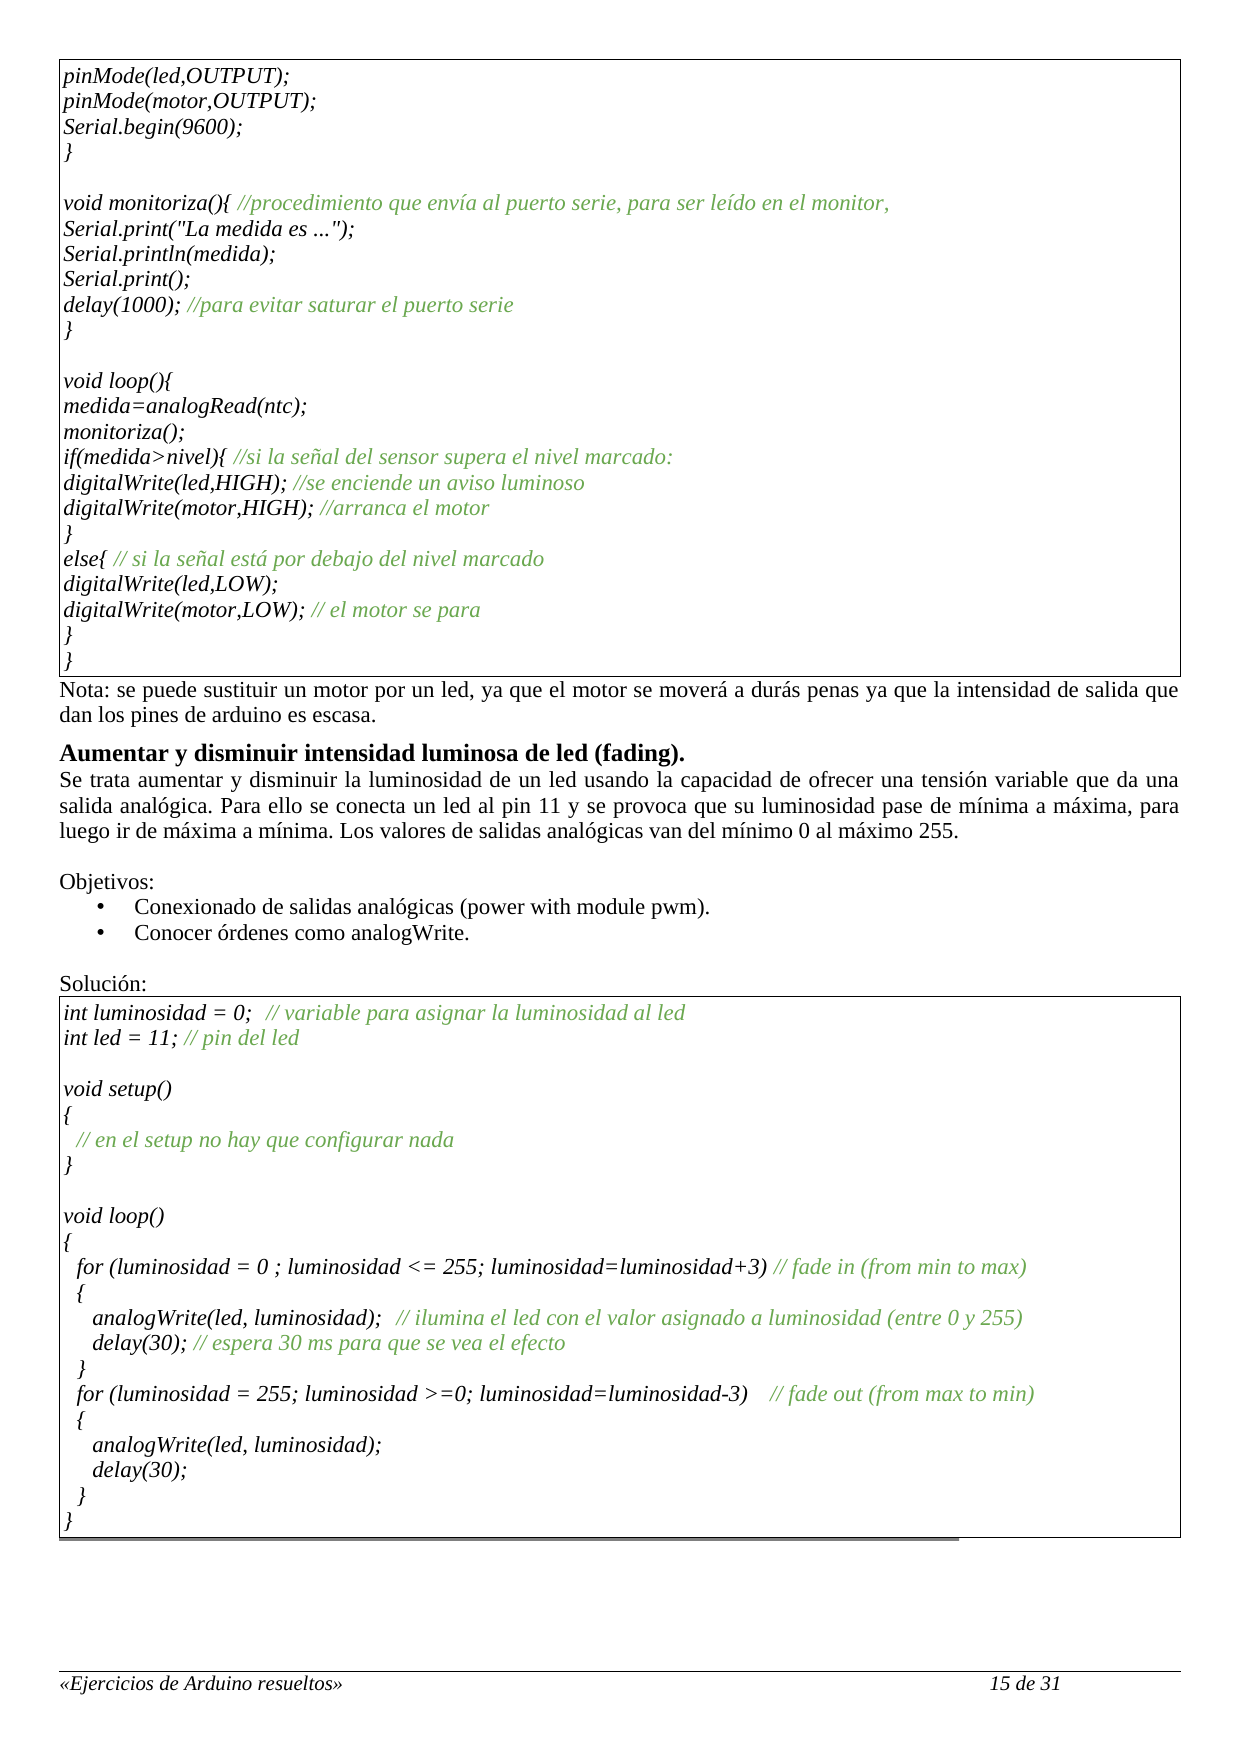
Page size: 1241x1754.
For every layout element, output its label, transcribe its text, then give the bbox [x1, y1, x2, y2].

text pinMode(led,OUTPUT); [60, 60, 1180, 84]
list Conocer órdenes como analogWrite. [470, 920, 1181, 945]
text { [60, 1276, 1180, 1301]
list Conocer órdenes como analogWrite. [97, 920, 134, 945]
text for (luminosidad = 255; luminosidad >=0; luminosidad=luminosidad-3) // fade out (from max to min) [88, 1377, 1180, 1403]
text } [60, 1504, 1180, 1537]
text if(medida>nivel){ //si la señal del sensor supera el nivel marcado: [187, 440, 1180, 466]
text void monitoriza(){ //procedimiento que envía al puerto serie, para ser leído en el monitor, [60, 186, 1180, 212]
text Aumentar y disminuir intensidad luminosa de led (fading). [59, 739, 1181, 767]
text void setup() [60, 1072, 1180, 1098]
text int led = 11; // pin del led [184, 1021, 1180, 1047]
list Conexionado de salidas analógicas (power with module pwm). [711, 894, 1181, 920]
text analogWrite(led, luminosidad); [88, 1428, 1180, 1453]
text Serial.begin(9600); [245, 110, 1180, 135]
text delay(30); // espera 30 ms para que se vea el efecto [193, 1326, 1180, 1352]
text monitoriza(); [187, 415, 1180, 440]
text digitalWrite(led,HIGH); //se enciende un aviso luminoso [233, 466, 1180, 491]
text delay(30); [60, 1453, 1180, 1479]
text Serial.print(); [193, 262, 1180, 288]
text void loop(){ [60, 364, 1180, 389]
text Objetivos: [154, 869, 1181, 894]
text } [88, 1352, 1180, 1377]
text pinMode(motor,OUTPUT); [60, 84, 1180, 110]
text // en el setup no hay que configurar nada [60, 1123, 1180, 1148]
text } [60, 644, 1180, 676]
text medida=analogRead(ntc); [60, 389, 1180, 415]
text Serial.println(medida); [278, 237, 1180, 262]
text Serial.print("La medida es ..."); [238, 212, 1180, 237]
text void loop() [60, 1199, 1180, 1225]
text } [74, 618, 1180, 644]
text digitalWrite(motor,LOW); // el motor se para [281, 593, 1180, 618]
text digitalWrite(led,LOW); [275, 567, 1180, 593]
text analogWrite(led, luminosidad); // ilumina el led con el valor asignado a luminosidad (entre 0 y 255) [88, 1301, 1180, 1326]
text } [88, 1479, 1180, 1504]
text } [74, 135, 1180, 161]
text for (luminosidad = 0 ; luminosidad <= 255; luminosidad=luminosidad+3) // fade in (from min to max) [74, 1250, 1180, 1276]
text Solución: [147, 971, 1181, 996]
text } [74, 517, 1180, 542]
text { [74, 1098, 1180, 1123]
text else{ // si la señal está por debajo del nivel marcado [74, 542, 1180, 567]
text Nota: se puede sustituir un motor por un led, ya que el motor se moverá a durás penas ya que la intensidad de salida que dan los pines de arduino es escasa. [59, 702, 1181, 728]
text { [74, 1225, 1180, 1250]
text int luminosidad = 0; // variable para asignar la luminosidad al led [60, 997, 1180, 1021]
text digitalWrite(motor,HIGH); //arranca el motor [288, 491, 1180, 517]
text { [88, 1403, 1180, 1428]
text delay(1000); //para evitar saturar el puerto serie [187, 288, 1180, 313]
text digitalWrite(led,LOW); [113, 567, 274, 571]
text } [60, 1148, 1180, 1174]
text } [74, 313, 1180, 339]
